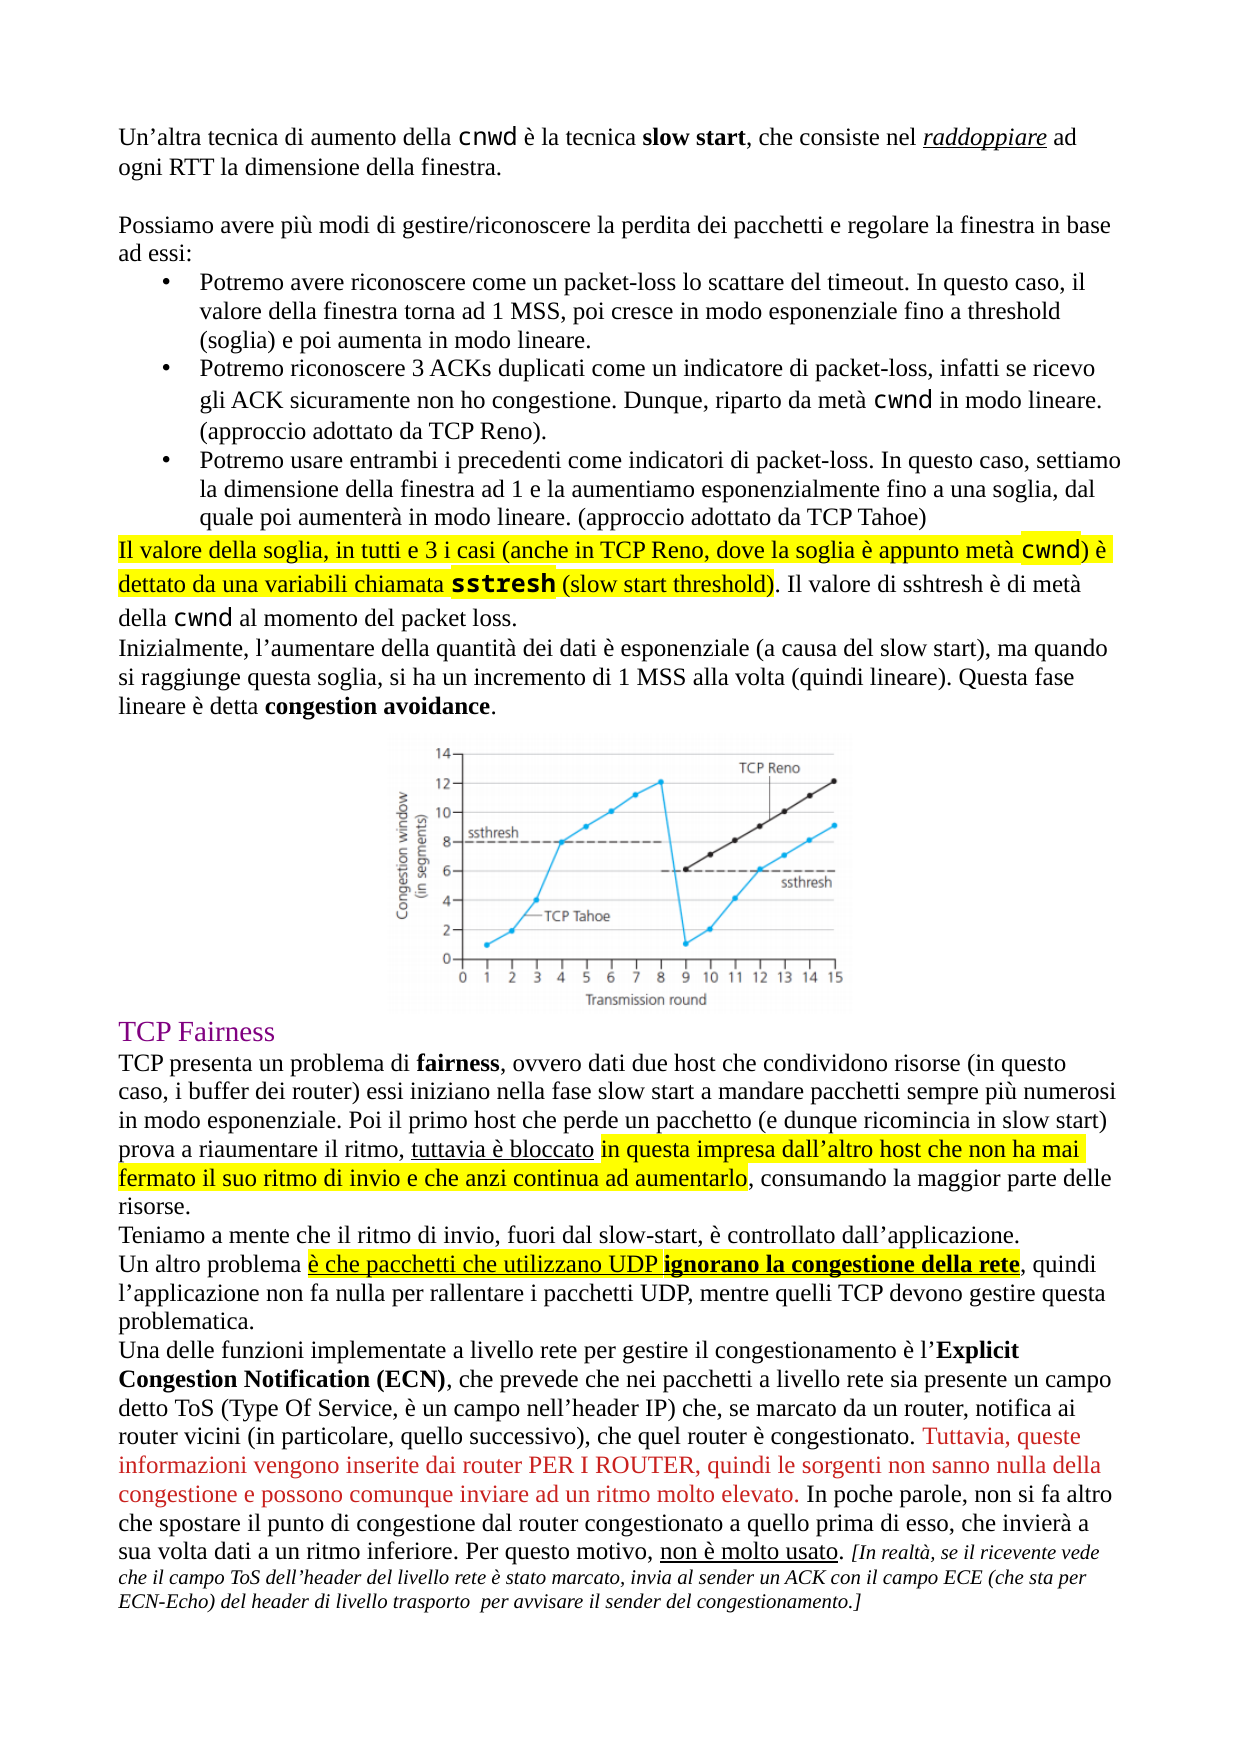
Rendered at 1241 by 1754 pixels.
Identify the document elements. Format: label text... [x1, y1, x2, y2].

text Possiamo avere più modi di gestire/riconoscere la perdita dei pacchetti e regolare la finestra in base ad essi: [118, 210, 1122, 267]
text TCP Fairness [118, 720, 1122, 1048]
list Potremo avere riconoscere come un packet-loss lo scattare del timeout. In questo caso, il valore della finestra torna ad 1 MSS, poi cresce in modo esponenziale fino a threshold (soglia) e poi aumenta in modo lineare. [162, 267, 1122, 353]
text Teniamo a mente che il ritmo di invio, fuori dal slow-start, è controllato dall’applicazione. [118, 1220, 1122, 1249]
picture [387, 727, 854, 1014]
text Un’altra tecnica di aumento della cnwd è la tecnica slow start, che consiste nel raddoppiare ad ogni RTT la dimensione della finestra. [118, 118, 1122, 181]
text TCP presenta un problema di fairness, ovvero dati due host che condividono risorse (in questo caso, i buffer dei router) essi iniziano nella fase slow start a mandare pacchetti sempre più numerosi [118, 1048, 1122, 1105]
list Potremo usare entrambi i precedenti come indicatori di packet-loss. In questo caso, settiamo la dimensione della finestra ad 1 e la aumentiamo esponenzialmente fino a una soglia, dal quale poi aumenterà in modo lineare. (approccio adottato da TCP Tahoe) [162, 445, 1122, 531]
text Una delle funzioni implementate a livello rete per gestire il congestionamento è l’Explicit Congestion Notification (ECN), che prevede che nei pacchetti a livello rete sia presente un campo detto ToS (Type Of Service, è un campo nell’header IP) che, se marcato da un router, notifica ai router vicini (in particolare, quello successivo), che quel router è congestionato. Tuttavia, queste informazioni vengono inserite dai router PER I ROUTER, quindi le sorgenti non sanno nulla della congestione e possono comunque inviare ad un ritmo molto elevato. In poche parole, non si fa altro che spostare il punto di congestione dal router congestionato a quello prima di esso, che invierà a sua volta dati a un ritmo inferiore. Per questo motivo, non è molto usato. [In realtà, se il ricevente vede che il campo ToS dell’header del livello rete è stato marcato, invia al sender un ACK con il campo ECE (che sta per ECN-Echo) del header di livello trasporto per avvisare il sender del congestionamento.] [118, 1335, 1122, 1613]
text Un altro problema è che pacchetti che utilizzano UDP ignorano la congestione della rete, quindi l’applicazione non fa nulla per rallentare i pacchetti UDP, mentre quelli TCP devono gestire questa problematica. [118, 1249, 1122, 1335]
text Inizialmente, l’aumentare della quantità dei dati è esponenziale (a causa del slow start), ma quando si raggiunge questa soglia, si ha un incremento di 1 MSS alla volta (quindi lineare). Questa fase lineare è detta congestion avoidance. [118, 633, 1122, 720]
list Potremo riconoscere 3 ACKs duplicati come un indicatore di packet-loss, infatti se ricevo gli ACK sicuramente non ho congestione. Dunque, riparto da metà cwnd in modo lineare. (approccio adottato da TCP Reno). [162, 353, 1122, 445]
text Il valore della soglia, in tutti e 3 i casi (anche in TCP Reno, dove la soglia è appunto metà cwnd) è dettato da una variabili chiamata sstresh (slow start threshold). Il valore di sshtresh è di metà della cwnd al momento del packet loss. [118, 531, 1122, 633]
text in modo esponenziale. Poi il primo host che perde un pacchetto (e dunque ricomincia in slow start) prova a riaumentare il ritmo, tuttavia è bloccato in questa impresa dall’altro host che non ha mai fermato il suo ritmo di invio e che anzi continua ad aumentarlo, consumando la maggior parte delle risorse. [118, 1105, 1122, 1220]
